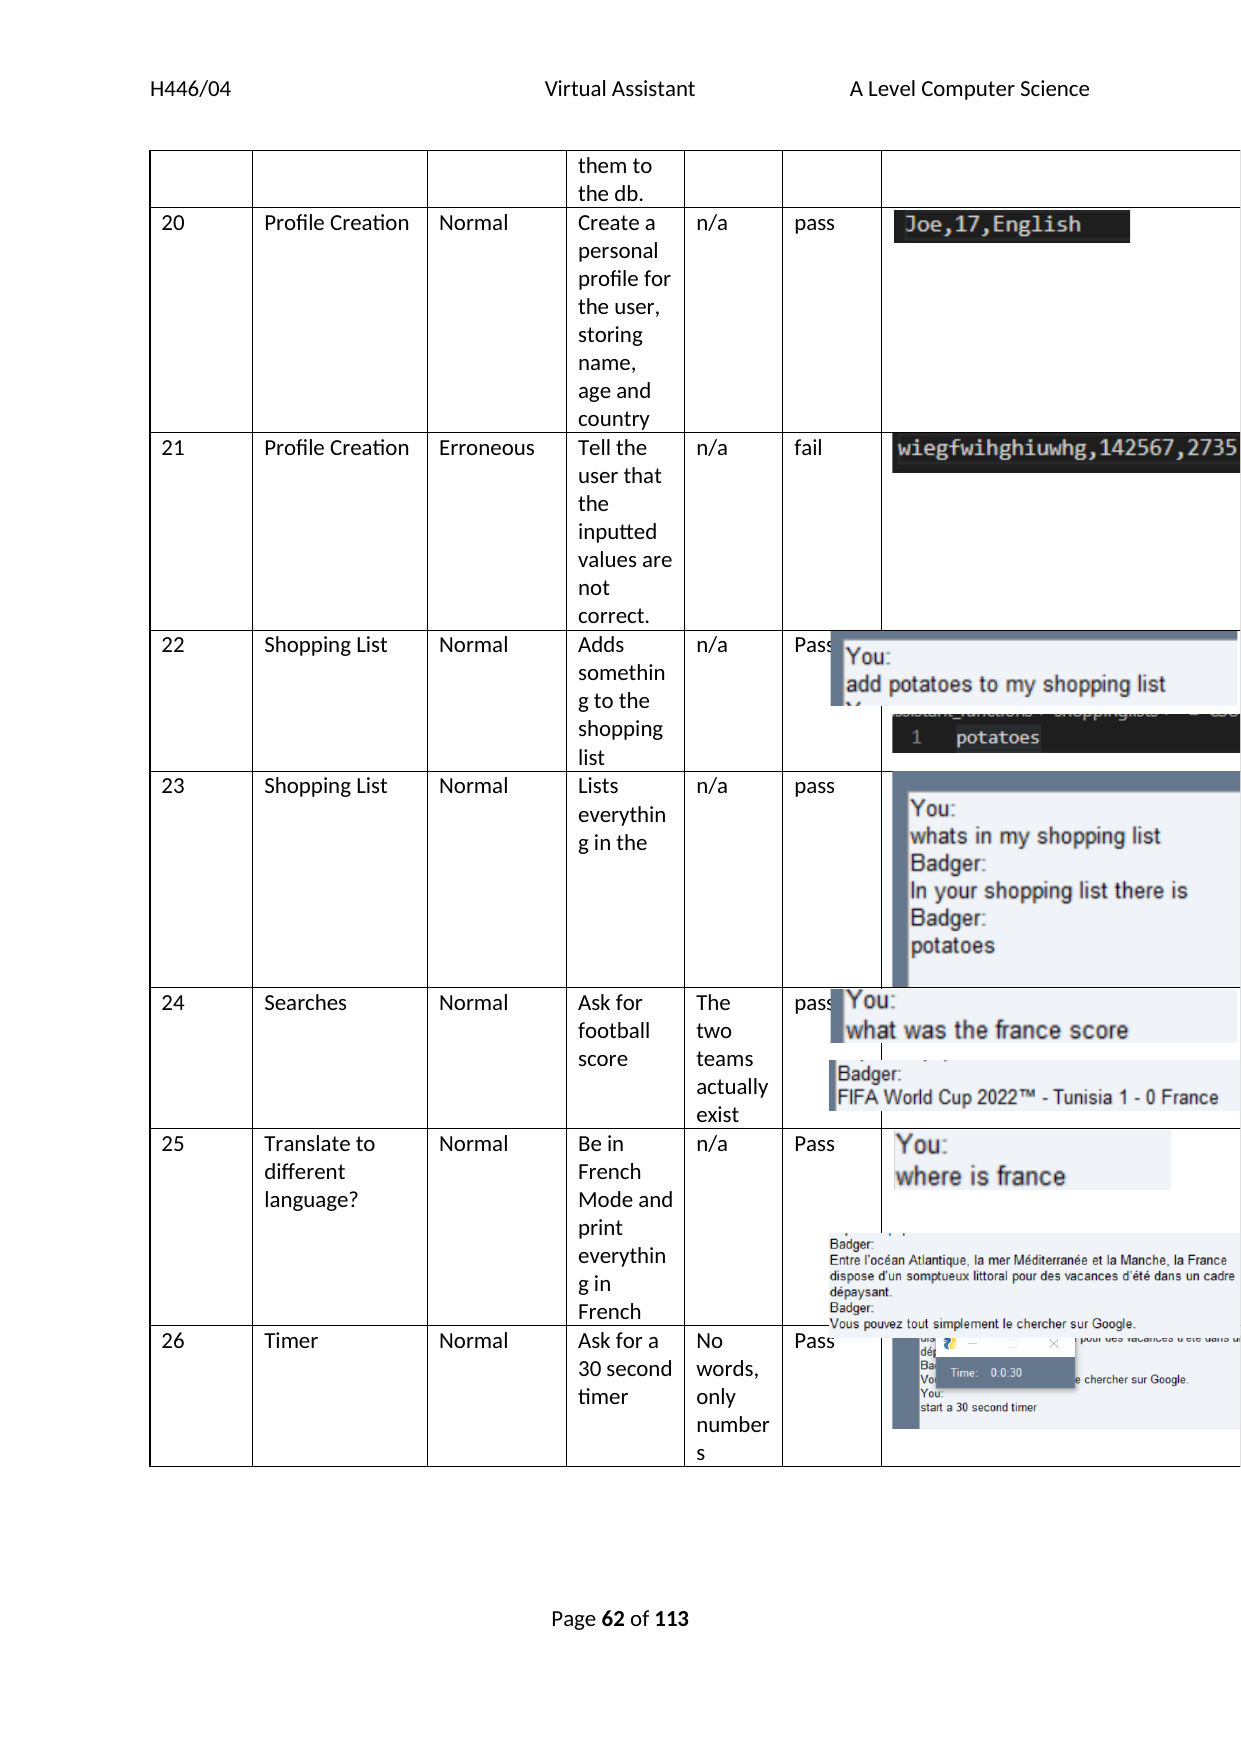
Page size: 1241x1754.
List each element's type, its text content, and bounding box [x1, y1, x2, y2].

table_cell pass [783, 988, 881, 1128]
table_cell Ask for football score [567, 988, 684, 1128]
table_cell Erroneous [428, 433, 566, 629]
table_cell Shopping List [253, 631, 427, 771]
table_cell 24 [151, 988, 252, 1128]
table_cell Lists everything in the [567, 772, 684, 987]
table_cell Normal [428, 1129, 566, 1325]
table_cell [882, 1129, 1240, 1233]
table_cell 23 [151, 772, 252, 987]
table_cell [882, 772, 892, 987]
table_cell Encrypt data such as passwords when storing them to the db. [567, 151, 684, 207]
table_cell 25 [151, 1129, 252, 1325]
table_cell Searches [253, 988, 427, 1128]
table_cell Translate to different language? [253, 1129, 427, 1325]
table_cell [151, 151, 252, 207]
table_cell Shopping List [253, 772, 427, 987]
table_cell Timer [253, 1326, 427, 1466]
table_cell [882, 988, 1240, 1060]
table_cell [882, 208, 1240, 432]
table_cell n/a [685, 433, 782, 629]
table_cell n/a [685, 1129, 782, 1325]
table_cell Normal [428, 988, 566, 1128]
table_cell Tell the user that the inputted values are not correct. [567, 433, 684, 629]
table_cell Normal [428, 772, 566, 987]
table_cell [882, 151, 1240, 207]
table_cell n/a [685, 631, 782, 771]
table_cell Normal [428, 1326, 566, 1466]
table_cell Create a personal profile for the user, storing name, age and country [567, 208, 684, 432]
table_cell Profile Creation [253, 208, 427, 432]
table_cell n/a [685, 772, 782, 987]
table_cell The two teams actually exist [685, 988, 782, 1128]
table_cell [253, 151, 427, 207]
table_cell Pass [783, 631, 881, 771]
table_cell 20 [151, 208, 252, 432]
table_cell Adds something to the shopping list [567, 631, 684, 771]
table_cell Profile Creation [253, 433, 427, 629]
table_cell n/a [685, 208, 782, 432]
table_cell [882, 1111, 1240, 1128]
table_cell 22 [151, 631, 252, 771]
table_cell pass [783, 208, 881, 432]
table_cell Normal [428, 631, 566, 771]
table_cell Normal [428, 208, 566, 432]
table_cell [428, 151, 566, 207]
table_cell Pass [783, 1326, 881, 1466]
table_cell Ask for a 30 second timer [567, 1326, 684, 1466]
table_cell fail [783, 433, 881, 629]
table_cell No words, only numbers [685, 1326, 782, 1466]
table_cell pass [783, 772, 881, 987]
table_cell [882, 433, 1240, 629]
table_cell 26 [151, 1326, 252, 1466]
table_cell [882, 1338, 1240, 1466]
table_cell [783, 151, 881, 207]
table_cell 21 [151, 433, 252, 629]
table_cell No spaces [685, 151, 782, 207]
table_cell Pass [783, 1129, 881, 1325]
table_cell Be in French Mode and print everything in French [567, 1129, 684, 1325]
table_cell [882, 631, 1240, 771]
